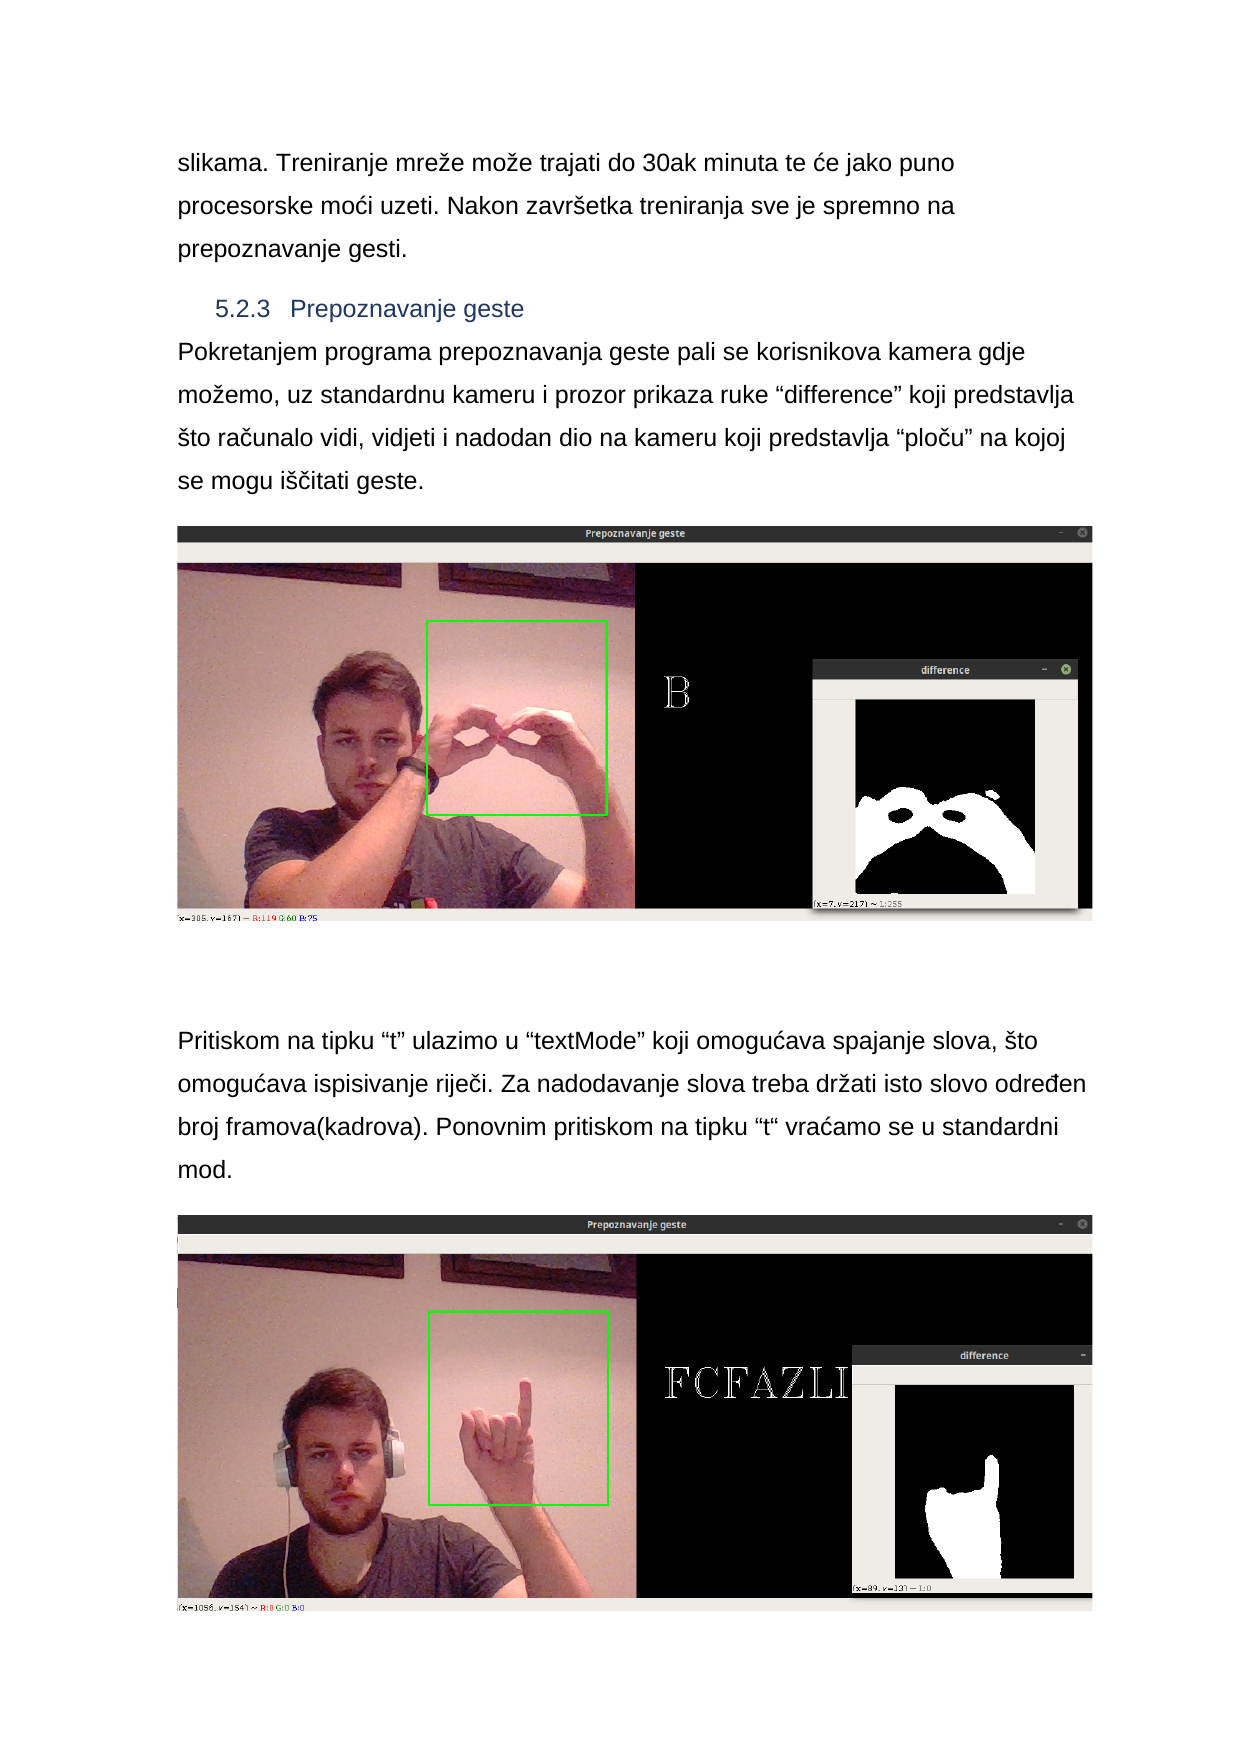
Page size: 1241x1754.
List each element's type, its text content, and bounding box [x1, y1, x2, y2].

text Pritiskom na tipku “t” ulazimo u “textMode” koji omogućava spajanje slova, što omogućava ispisivanje riječi. Za nadodavanje slova treba držati isto slovo određen broj framova(kadrova). Ponovnim pritiskom na tipku “t“ vraćamo se u standardni mod. [177, 1026, 1092, 1184]
subtitle Prepoznavanje geste [215, 294, 1092, 322]
picture [177, 1215, 1093, 1611]
text slikama. Treniranje mreže može trajati do 30ak minuta te će jako puno procesorske moći uzeti. Nakon završetka treniranja sve je spremno na prepoznavanje gesti. [177, 148, 1092, 263]
text Pokretanjem programa prepoznavanja geste pali se korisnikova kamera gdje možemo, uz standardnu kameru i prozor prikaza ruke “difference” koji predstavlja što računalo vidi, vidjeti i nadodan dio na kameru koji predstavlja “ploču” na kojoj se mogu iščitati geste. [177, 337, 1092, 495]
picture [177, 526, 1093, 921]
